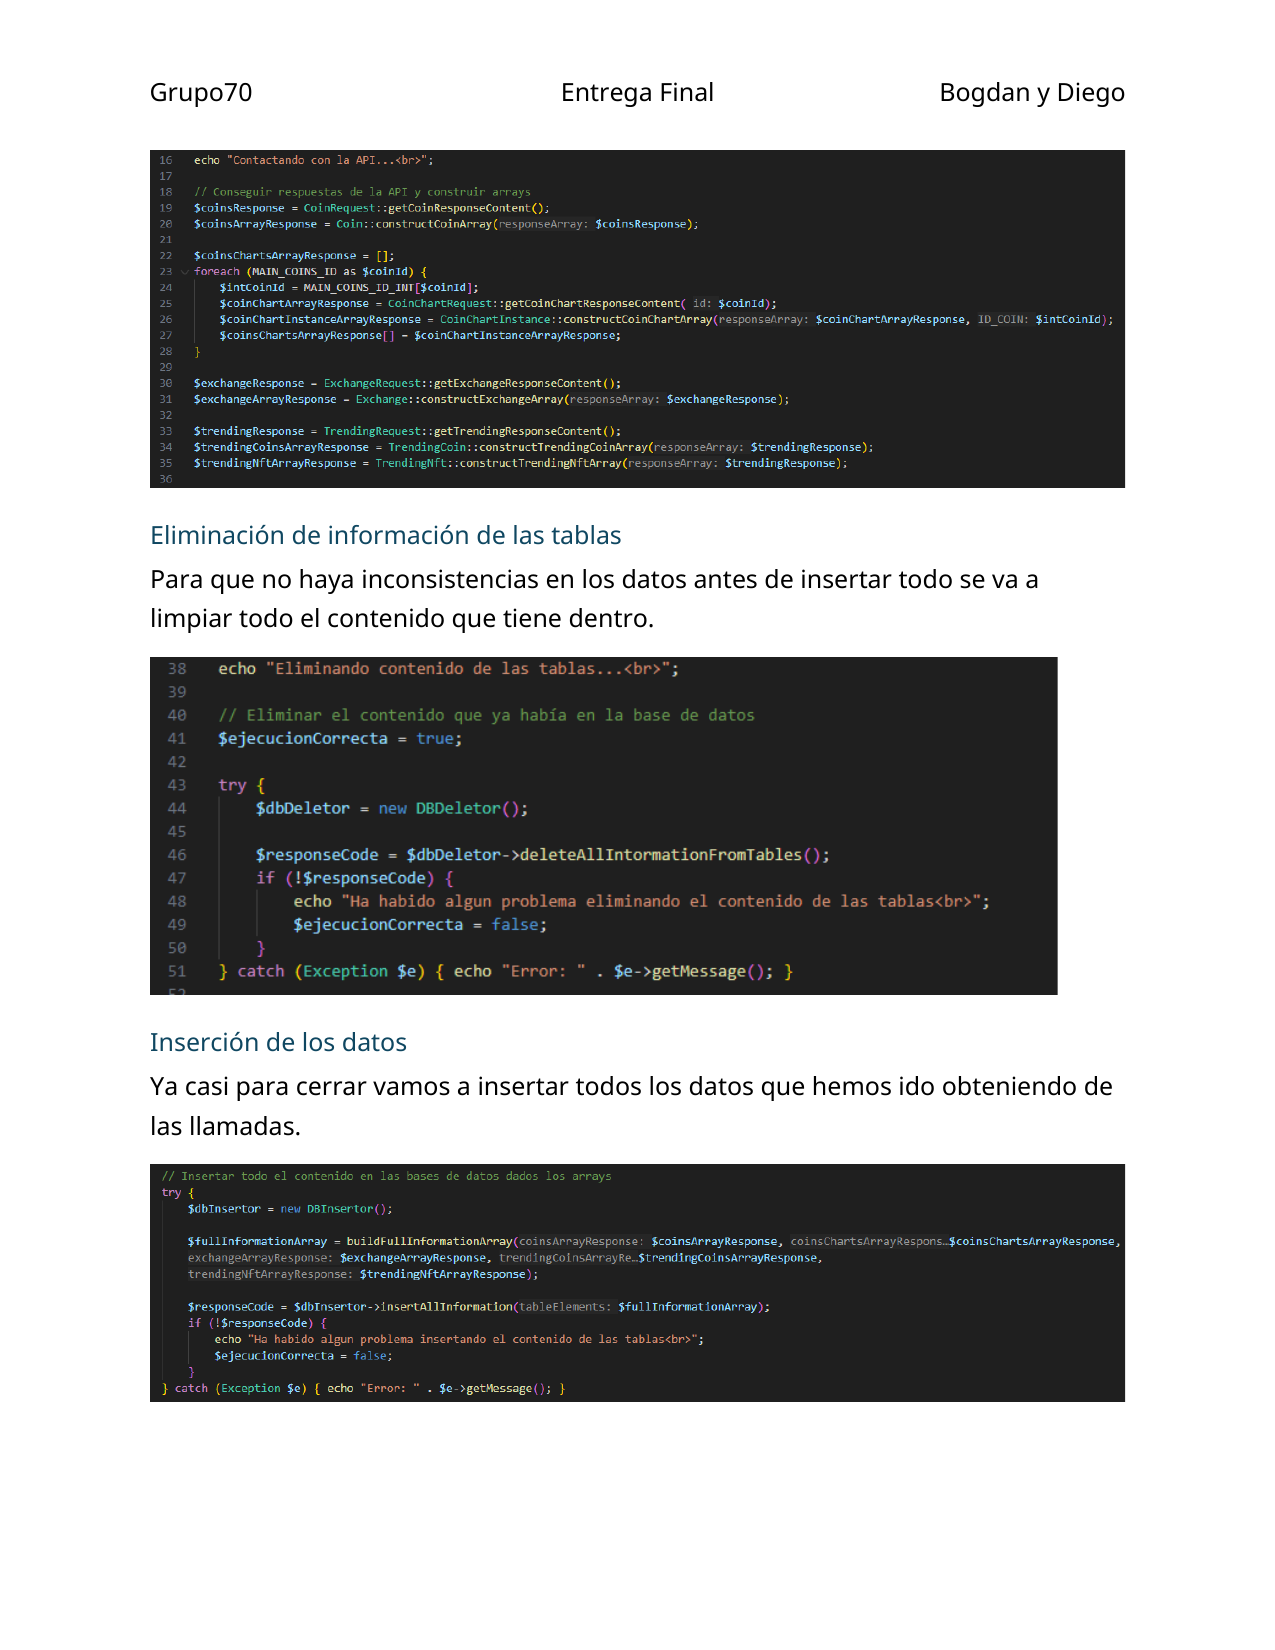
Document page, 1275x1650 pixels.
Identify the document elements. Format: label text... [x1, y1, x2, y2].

text Para que no haya inconsistencias en los datos antes de insertar todo se va a limpiar todo el contenido que tiene dentro. [150, 562, 1125, 635]
subtitle Inserción de los datos [150, 1025, 1125, 1059]
subtitle Eliminación de información de las tablas [150, 518, 1125, 552]
text Ya casi para cerrar vamos a insertar todos los datos que hemos ido obteniendo de las llamadas. [150, 1069, 1125, 1142]
